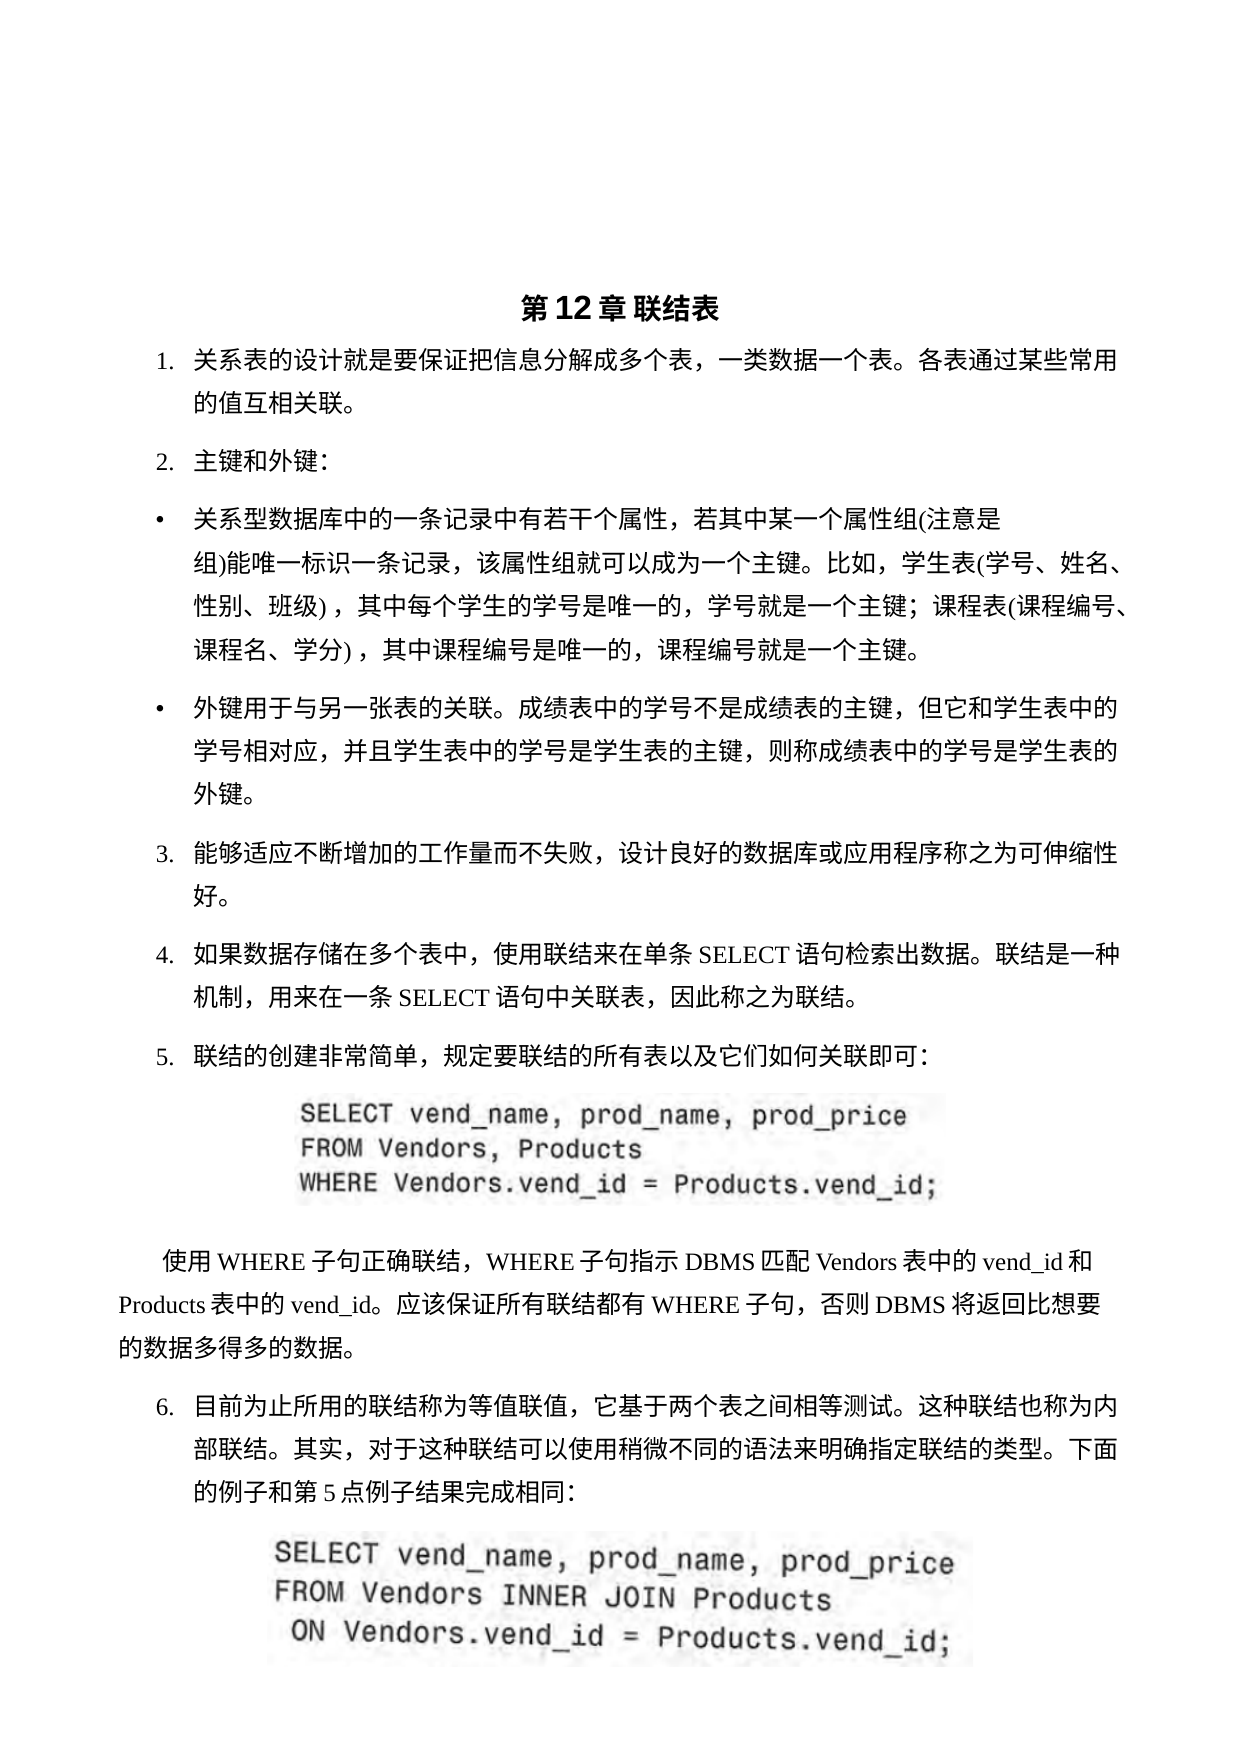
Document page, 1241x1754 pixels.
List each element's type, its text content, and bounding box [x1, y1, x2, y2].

list 能够适应不断增加的工作量而不失败，设计良好的数据库或应用程序称之为可伸缩性好。 [156, 833, 1122, 913]
list 主键和外键： [156, 442, 1122, 478]
list 外键用于与另一张表的关联。成绩表中的学号不是成绩表的主键，但它和学生表中的学号相对应，并且学生表中的学号是学生表的主键，则称成绩表中的学号是学生表的外键。 [156, 688, 1122, 811]
list 关系表的设计就是要保证把信息分解成多个表，一类数据一个表。各表通过某些常用的值互相关联。 [156, 340, 1122, 420]
subtitle 第12章 联结表 [118, 286, 1122, 328]
picture [267, 1531, 974, 1667]
text 使用WHERE子句正确联结，WHERE子句指示DBMS匹配Vendors表中的vend_id和Products表中的vend_id。应该保证所有联结都有WHERE子句，否则DBMS将返回比想要的数据多得多的数据。 [118, 1241, 1122, 1364]
picture [294, 1093, 946, 1206]
list 如果数据存储在多个表中，使用联结来在单条SELECT语句检索出数据。联结是一种机制，用来在一条SELECT语句中关联表，因此称之为联结。 [156, 934, 1122, 1014]
list 联结的创建非常简单，规定要联结的所有表以及它们如何关联即可： [156, 1036, 1122, 1072]
list 目前为止所用的联结称为等值联值，它基于两个表之间相等测试。这种联结也称为内部联结。其实，对于这种联结可以使用稍微不同的语法来明确指定联结的类型。下面的例子和第5点例子结果完成相同： [156, 1386, 1122, 1509]
list 关系型数据库中的一条记录中有若干个属性，若其中某一个属性组(注意是 组)能唯一标识一条记录，该属性组就可以成为一个主键。比如，学生表(学号、姓名、性别、班级) ，其中每个学生的学号是唯一的，学号就是一个主键；课程表(课程编号、课程名、学分) ，其中课程编号是唯一的，课程编号就是一个主键。 [156, 500, 1122, 666]
